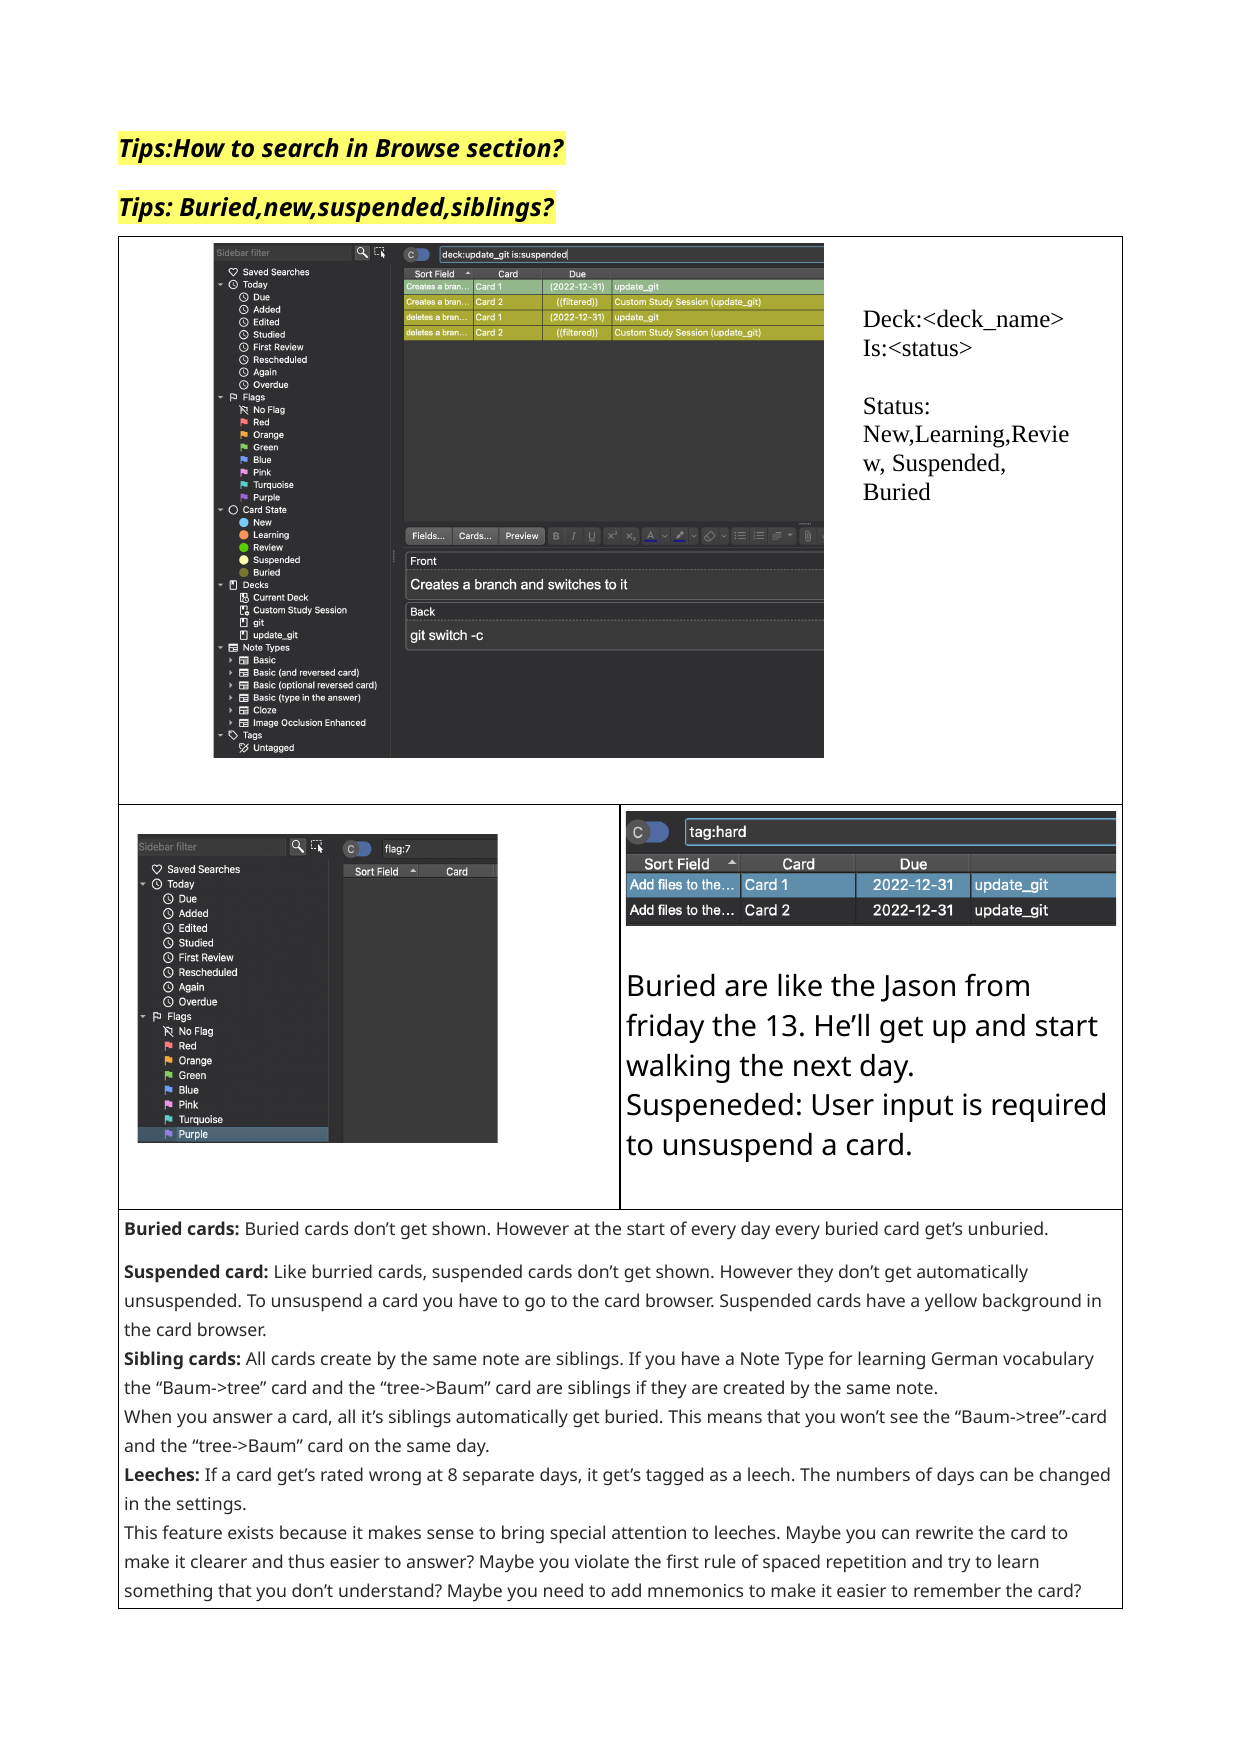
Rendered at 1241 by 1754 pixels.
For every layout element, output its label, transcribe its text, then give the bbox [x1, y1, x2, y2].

table_header [119, 237, 1122, 804]
picture [213, 243, 824, 758]
table_cell [119, 805, 619, 1209]
table_cell Buried cards: Buried cards don’t get shown. However at the start of every day every buried card get’s unburied. Suspended card: Like burried cards, suspended cards don’t get shown. However they don’t get automatically unsuspended. To unsuspend a card you have to go to the card browser. Suspended cards have a yellow background in the card browser. Sibling cards: All cards create by the same note are siblings. If you have a Note Type for learning German vocabulary the “Baum->tree” card and the “tree->Baum” card are siblings if they are created by the same note. When you answer a card, all it’s siblings automatically get buried. This means that you won’t see the “Baum->tree”-card and the “tree->Baum” card on the same day. Leeches: If a card get’s rated wrong at 8 separate days, it get’s tagged as a leech. The numbers of days can be changed in the settings. This feature exists because it makes sense to bring special attention to leeches. Maybe you can rewrite the card to make it clearer and thus easier to answer? Maybe you violate the first rule of spaced repetition and try to learn something that you don’t understand? Maybe you need to add mnemonics to make it easier to remember the card? [119, 1210, 1122, 1608]
subtitle Tips: Buried,new,suspended,siblings? [556, 190, 1122, 224]
picture [625, 811, 1117, 926]
picture [137, 834, 498, 1143]
table_cell Buried are like the Jason from friday the 13. He’ll get up and start walking the next day. Suspeneded: User input is required to unsuspend a card. [621, 805, 1122, 1209]
subtitle Tips:How to search in Browse section? [566, 131, 1122, 165]
